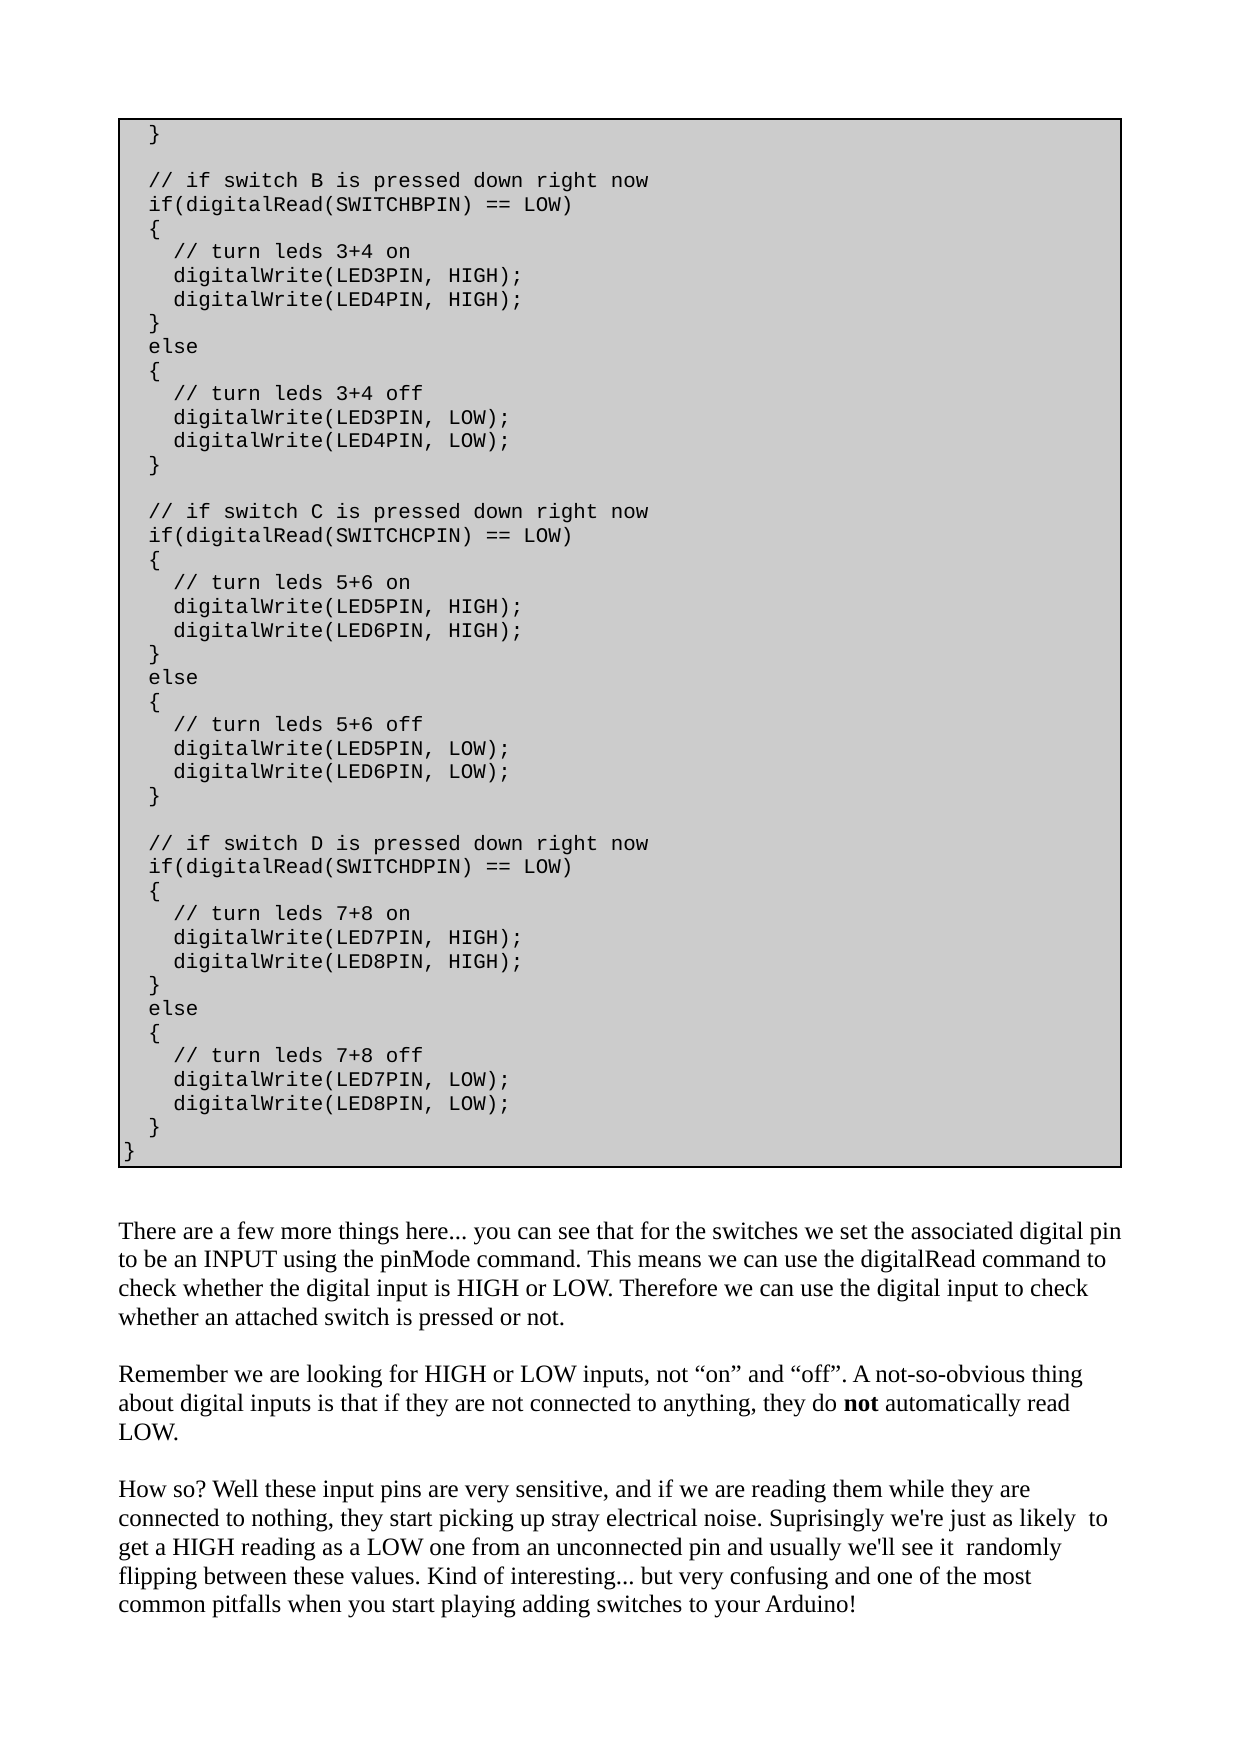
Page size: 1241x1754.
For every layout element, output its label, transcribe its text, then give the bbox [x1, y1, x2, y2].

text if(digitalRead(SWITCHDPIN) == LOW) [120, 851, 1120, 875]
text // turn leds 5+6 on [120, 567, 1120, 591]
text } [120, 1111, 1120, 1135]
text // if switch B is pressed down right now [120, 165, 1120, 189]
text There are a few more things here... you can see that for the switches we set the associated digital pin to be an INPUT using the pinMode command. This means we can use the digitalRead command to check whether the digital input is HIGH or LOW. Therefore we can use the digital input to check whether an attached switch is pressed or not. [118, 1216, 1122, 1331]
text Remember we are looking for HIGH or LOW inputs, not “on” and “off”. A not-so-obvious thing about digital inputs is that if they are not connected to anything, they do not automatically read LOW. [118, 1359, 1122, 1446]
text { [120, 354, 1120, 378]
text { [120, 875, 1120, 898]
text } [120, 449, 1120, 473]
text digitalWrite(LED6PIN, LOW); [120, 757, 1120, 780]
text else [120, 331, 1120, 354]
text digitalWrite(LED7PIN, HIGH); [120, 922, 1120, 946]
text if(digitalRead(SWITCHCPIN) == LOW) [120, 520, 1120, 544]
text digitalWrite(LED3PIN, LOW); [120, 402, 1120, 426]
text { [120, 213, 1120, 236]
text // turn leds 7+8 on [120, 898, 1120, 922]
text } [120, 307, 1120, 331]
text // turn leds 3+4 off [120, 378, 1120, 402]
text // turn leds 5+6 off [120, 709, 1120, 733]
text } [120, 780, 1120, 804]
text digitalWrite(LED6PIN, HIGH); [120, 615, 1120, 638]
text { [120, 544, 1120, 567]
text digitalWrite(LED5PIN, HIGH); [120, 591, 1120, 615]
text } [120, 969, 1120, 993]
text digitalWrite(LED8PIN, HIGH); [120, 946, 1120, 969]
text digitalWrite(LED4PIN, HIGH); [120, 284, 1120, 307]
text How so? Well these input pins are very sensitive, and if we are reading them while they are connected to nothing, they start picking up stray electrical noise. Suprisingly we're just as likely to get a HIGH reading as a LOW one from an unconnected pin and usually we'll see it randomly flipping between these values. Kind of interesting... but very confusing and one of the most common pitfalls when you start playing adding switches to your Arduino! [118, 1474, 1122, 1618]
text // turn leds 7+8 off [120, 1040, 1120, 1064]
text else [120, 662, 1120, 686]
text } [120, 120, 1120, 142]
text digitalWrite(LED4PIN, LOW); [120, 426, 1120, 449]
text } [120, 1135, 1120, 1166]
text if(digitalRead(SWITCHBPIN) == LOW) [120, 189, 1120, 213]
text digitalWrite(LED3PIN, HIGH); [120, 260, 1120, 284]
text // if switch C is pressed down right now [120, 496, 1120, 520]
text digitalWrite(LED5PIN, LOW); [120, 733, 1120, 757]
text else [120, 993, 1120, 1017]
text digitalWrite(LED7PIN, LOW); [120, 1064, 1120, 1088]
text // if switch D is pressed down right now [120, 827, 1120, 851]
text // turn leds 3+4 on [120, 236, 1120, 260]
text digitalWrite(LED8PIN, LOW); [120, 1088, 1120, 1111]
text { [120, 1017, 1120, 1040]
text } [120, 638, 1120, 662]
text { [120, 686, 1120, 709]
